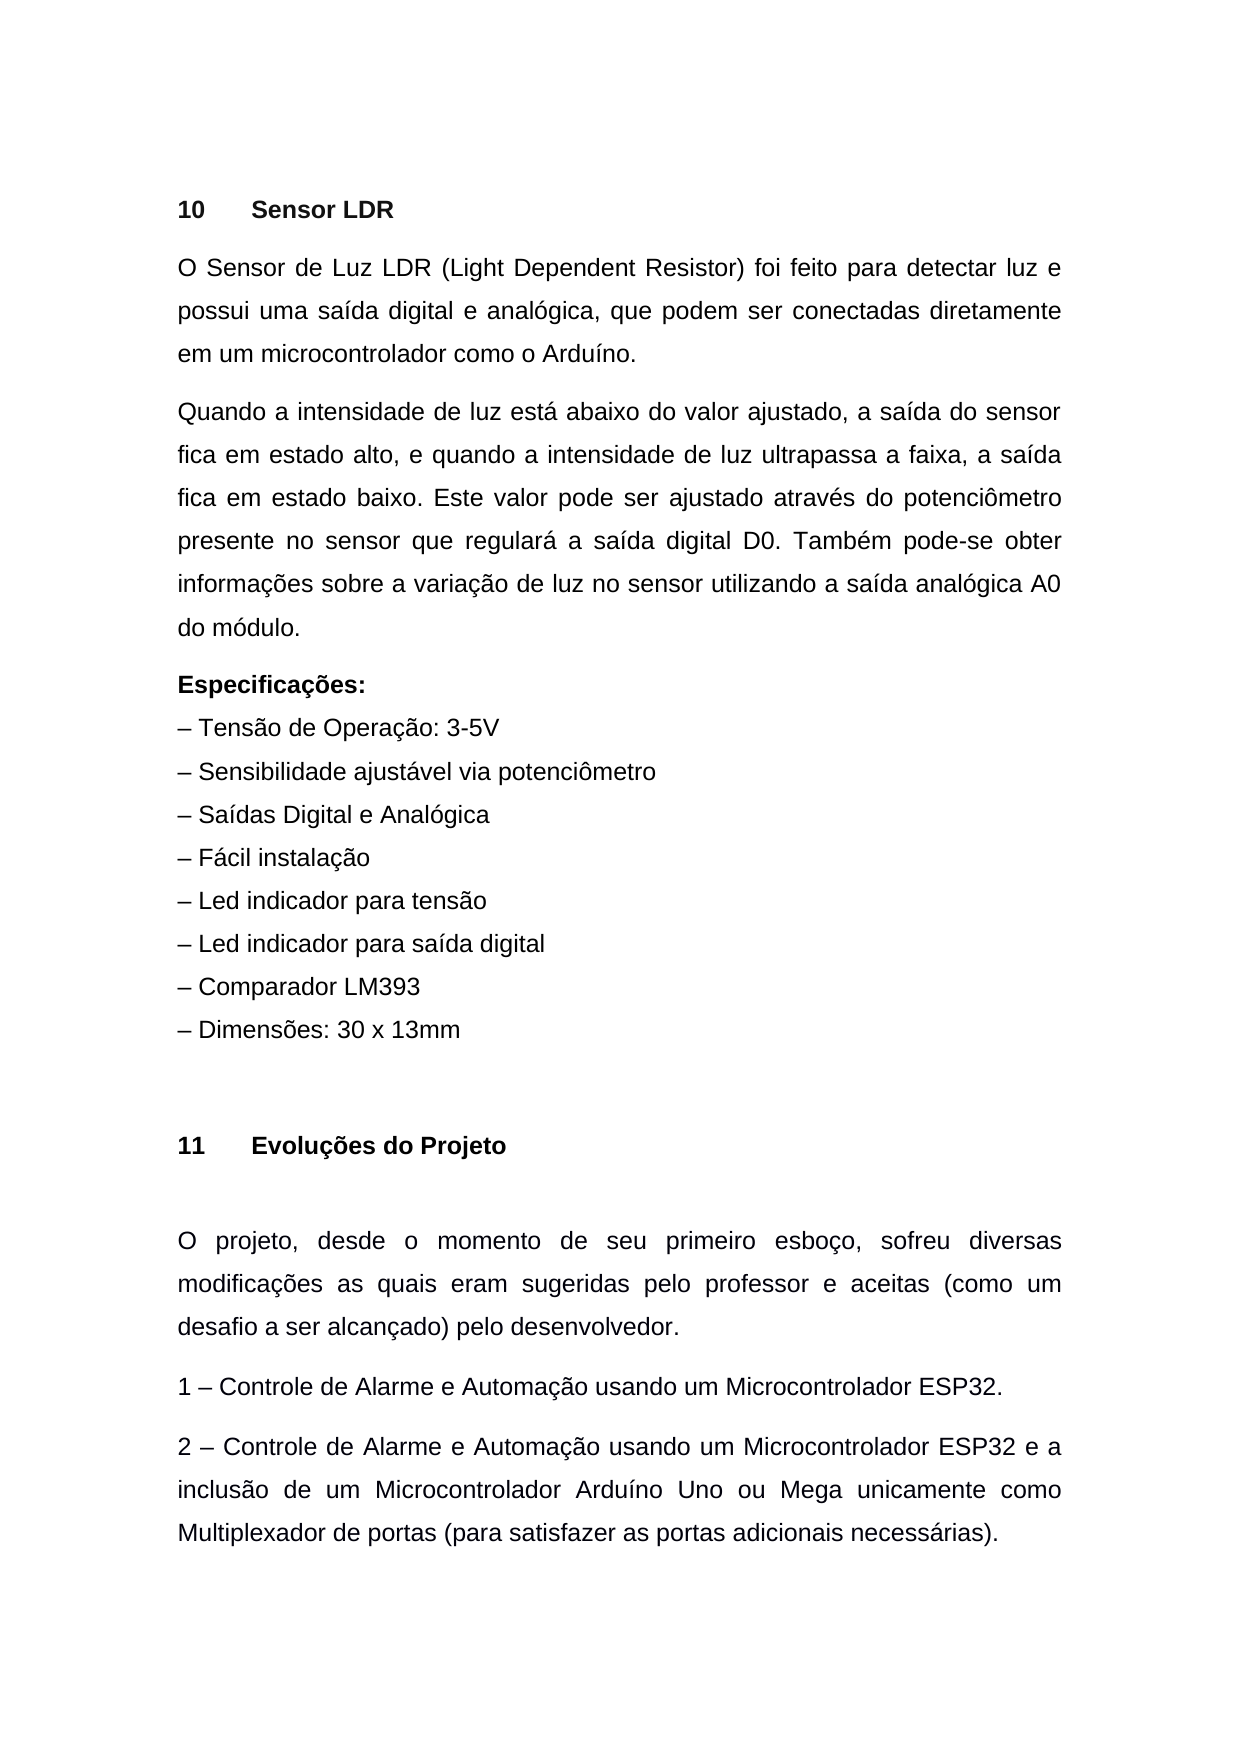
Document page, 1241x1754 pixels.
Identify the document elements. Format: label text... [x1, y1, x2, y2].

text 1 – Controle de Alarme e Automação usando um Microcontrolador ESP32. [177, 1372, 1063, 1401]
text O projeto, desde o momento de seu primeiro esboço, sofreu diversas modificações as quais eram sugeridas pelo professor e aceitas (como um desafio a ser alcançado) pelo desenvolvedor. [177, 1226, 1063, 1341]
text O Sensor de Luz LDR (Light Dependent Resistor) foi feito para detectar luz e possui uma saída digital e analógica, que podem ser conectadas diretamente em um microcontrolador como o Arduíno. [177, 253, 1063, 368]
text Quando a intensidade de luz está abaixo do valor ajustado, a saída do sensor fica em estado alto, e quando a intensidade de luz ultrapassa a faixa, a saída fica em estado baixo. Este valor pode ser ajustado através do potenciômetro presente no sensor que regulará a saída digital D0. Também pode-se obter informações sobre a variação de luz no sensor utilizando a saída analógica A0 do módulo. [177, 397, 1063, 641]
text 11 Evoluções do Projeto [177, 1131, 1063, 1159]
text Especificações: – Tensão de Operação: 3-5V – Sensibilidade ajustável via potenciômetro – Saídas Digital e Analógica – Fácil instalação – Led indicador para tensão – Led indicador para saída digital – Comparador LM393 – Dimensões: 30 x 13mm [177, 670, 1063, 1044]
text 10 Sensor LDR [177, 195, 1063, 224]
text 2 – Controle de Alarme e Automação usando um Microcontrolador ESP32 e a inclusão de um Microcontrolador Arduíno Uno ou Mega unicamente como Multiplexador de portas (para satisfazer as portas adicionais necessárias). [177, 1432, 1063, 1547]
